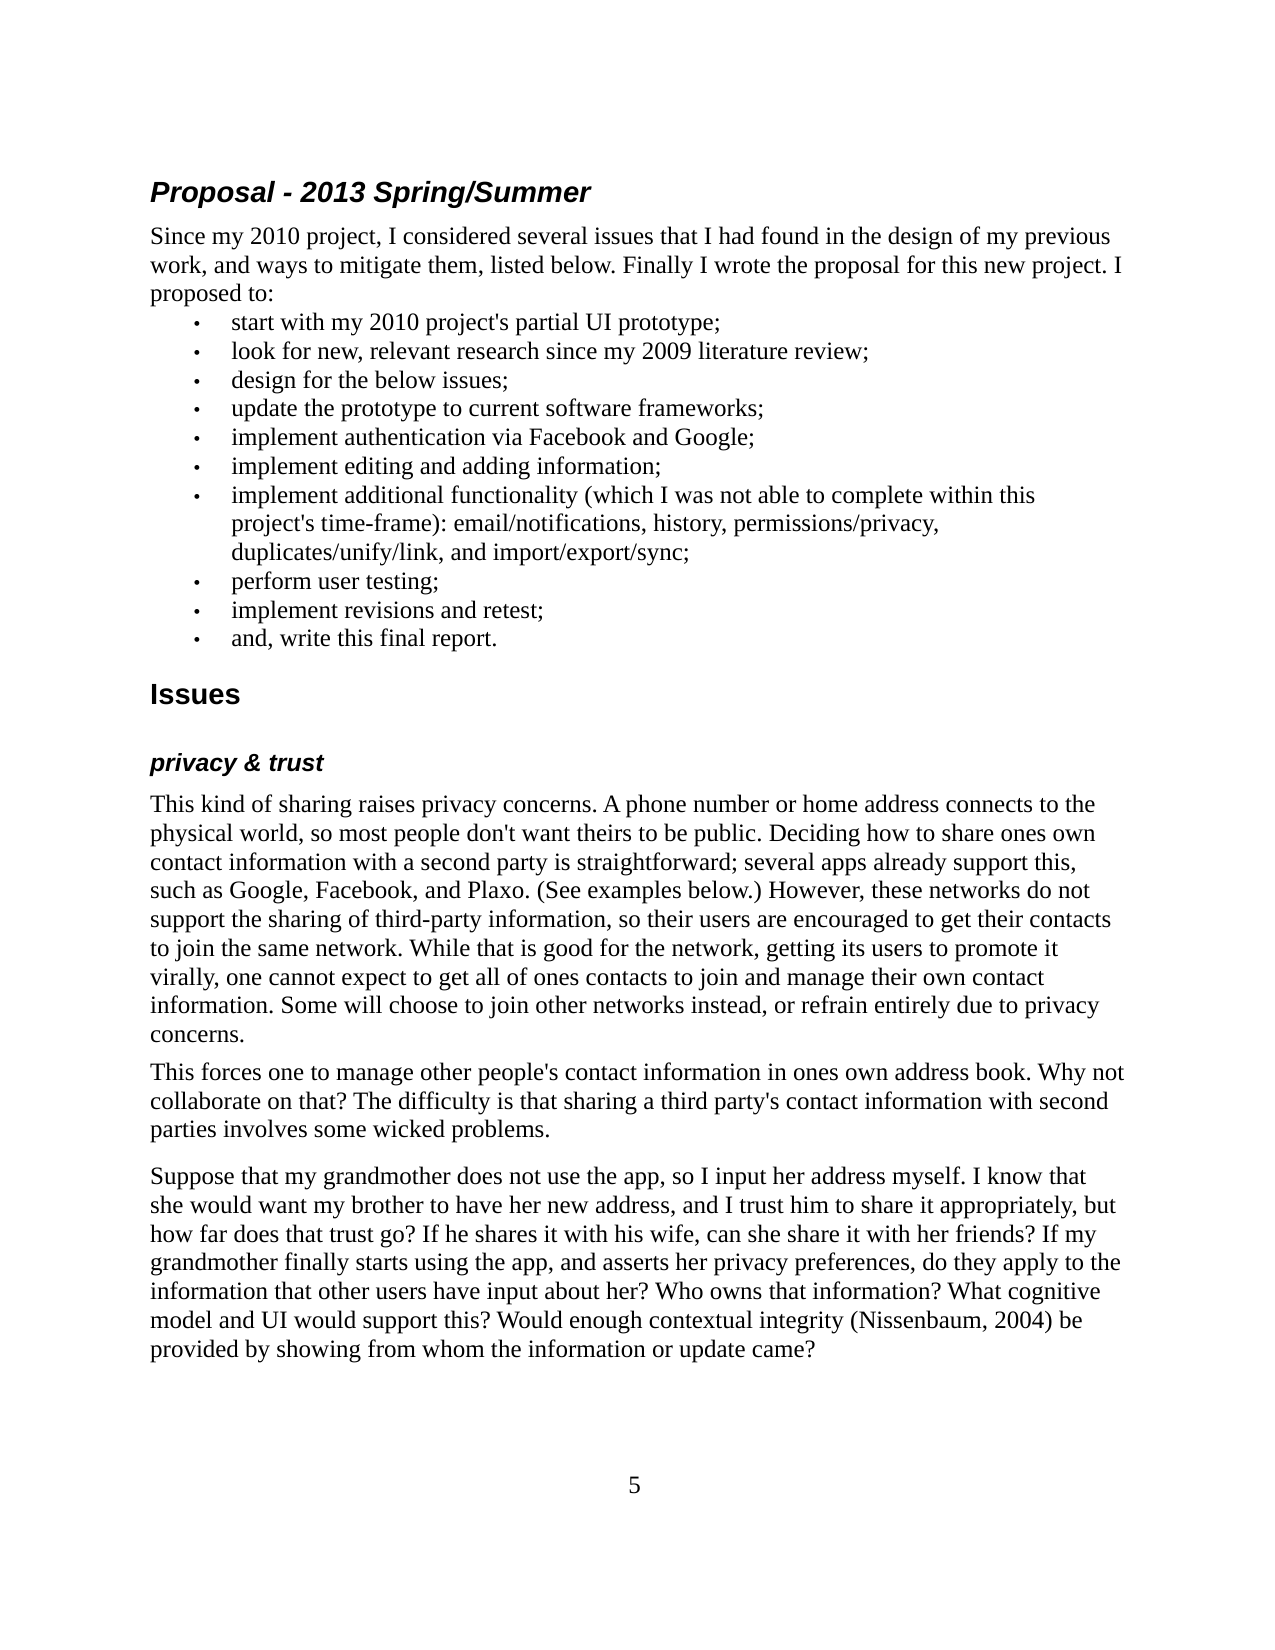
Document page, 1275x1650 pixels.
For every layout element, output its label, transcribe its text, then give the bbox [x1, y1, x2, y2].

subtitle Proposal - 2013 Spring/Summer [150, 175, 1125, 208]
list perform user testing; [193, 566, 1125, 595]
text This forces one to manage other people's contact information in ones own address book. Why not collaborate on that? The difficulty is that sharing a third party's contact information with second parties involves some wicked problems. [150, 1057, 1125, 1143]
subtitle Issues [150, 677, 1125, 711]
list implement revisions and retest; [193, 595, 1125, 623]
list implement additional functionality (which I was not able to complete within this project's time-frame): email/notifications, history, permissions/privacy, duplicates/unify/link, and import/export/sync; [193, 480, 1125, 566]
text Suppose that my grandmother does not use the app, so I input her address myself. I know that she would want my brother to have her new address, and I trust him to share it appropriately, but how far does that trust go? If he shares it with his wife, can she share it with her friends? If my grandmother finally starts using the app, and asserts her privacy preferences, do they apply to the information that other users have input about her? Who owns that information? What cognitive model and UI would support this? Would enough contextual integrity (Nissenbaum, 2004) be provided by showing from whom the information or update came? [150, 1161, 1125, 1362]
text This kind of sharing raises privacy concerns. A phone number or home address connects to the physical world, so most people don't want theirs to be public. Deciding how to share ones own contact information with a second party is straightforward; several apps already support this, such as Google, Facebook, and Plaxo. (See examples below.) However, these networks do not support the sharing of third-party information, so their users are encouraged to get their contacts to join the same network. While that is good for the network, getting its users to promote it virally, one cannot expect to get all of ones contacts to join and manage their own contact information. Some will choose to join other networks instead, or refrain entirely due to privacy concerns. [150, 789, 1125, 1048]
list update the prototype to current software frameworks; [193, 393, 1125, 422]
list look for new, relevant research since my 2009 literature review; [193, 336, 1125, 365]
list and, write this final report. [193, 623, 1125, 652]
list design for the below issues; [193, 365, 1125, 393]
text Since my 2010 project, I considered several issues that I had found in the design of my previous work, and ways to mitigate them, listed below. Finally I wrote the proposal for this new project. I proposed to: [150, 221, 1125, 307]
list implement authentication via Facebook and Google; [193, 422, 1125, 451]
list implement editing and adding information; [193, 451, 1125, 480]
subtitle privacy & trust [150, 748, 1125, 777]
list start with my 2010 project's partial UI prototype; [193, 307, 1125, 336]
